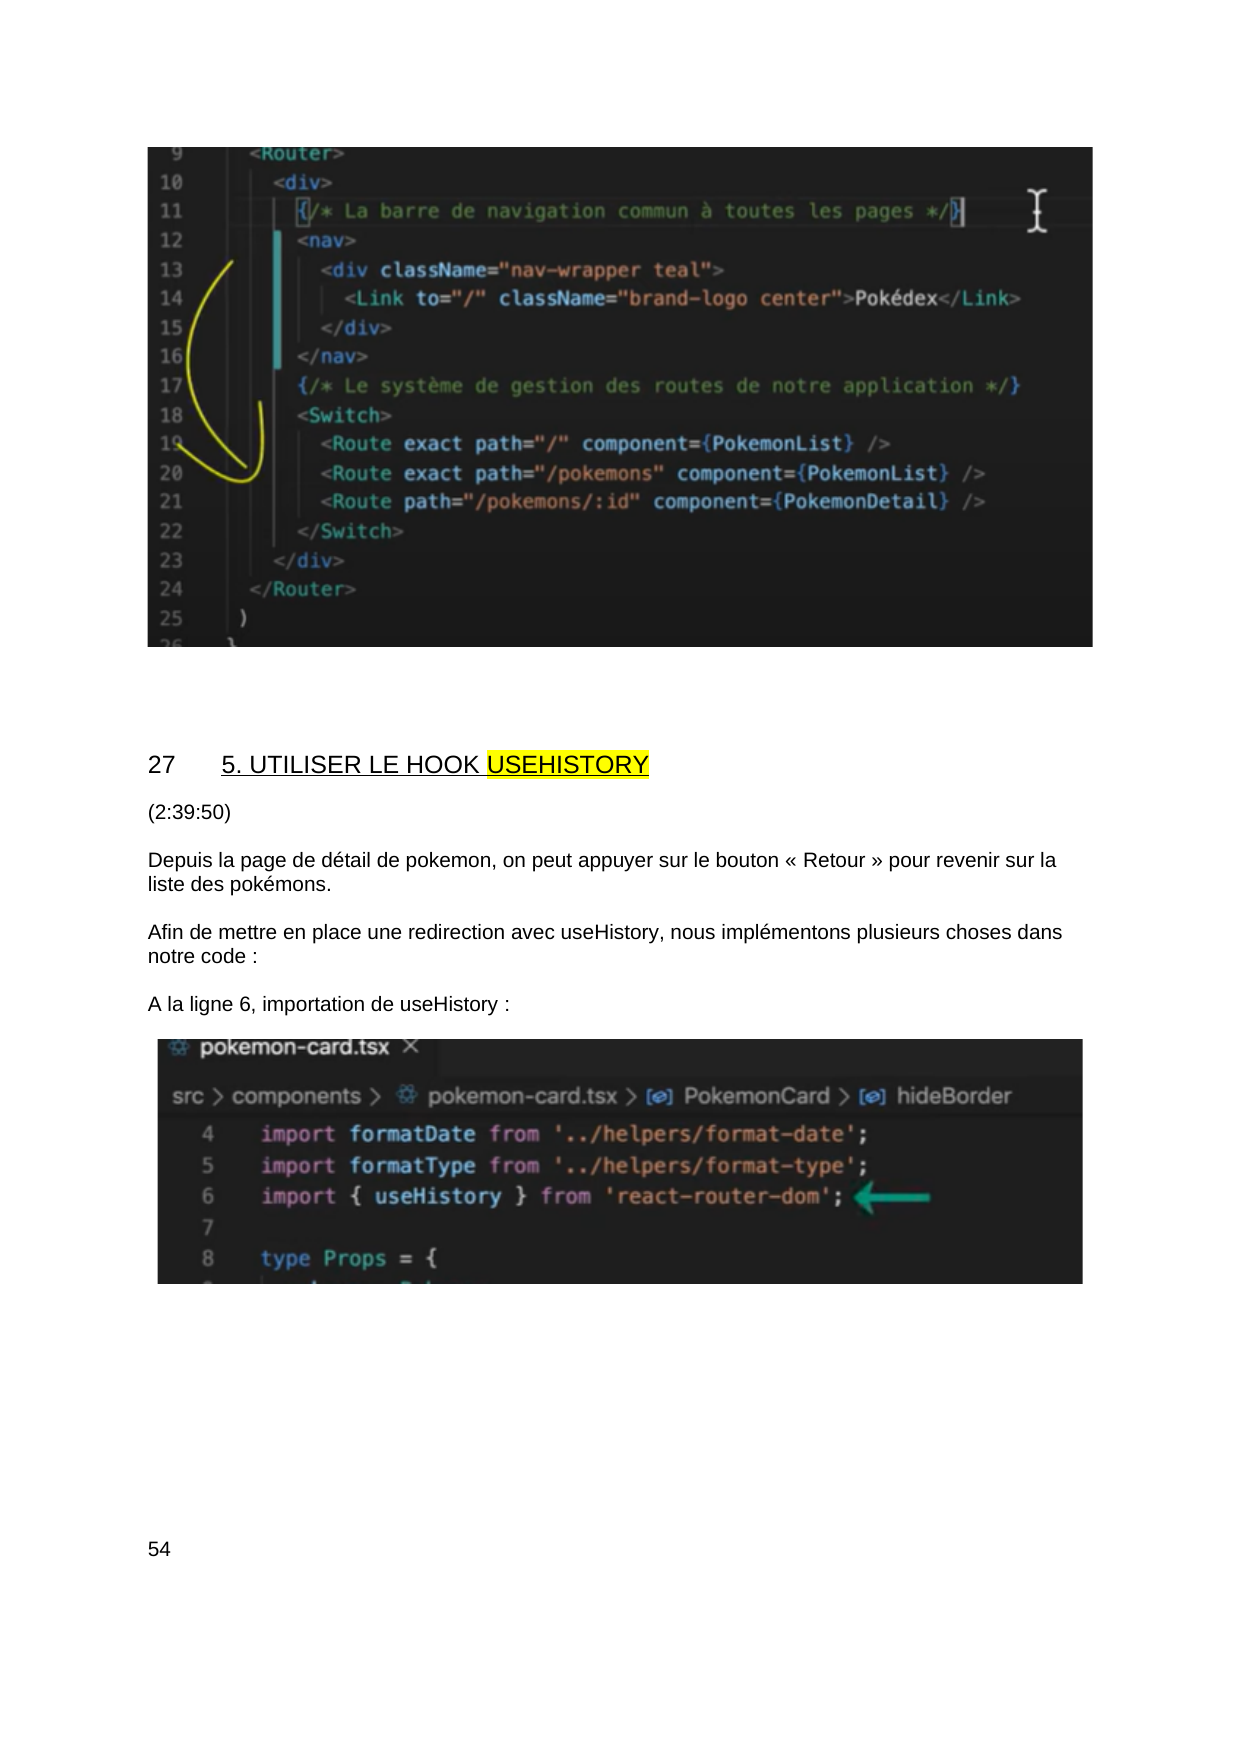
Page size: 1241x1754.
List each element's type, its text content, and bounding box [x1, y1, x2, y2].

text Depuis la page de détail de pokemon, on peut appuyer sur le bouton « Retour » pour revenir sur la liste des pokémons. [148, 848, 1093, 896]
subtitle 5. utiliser le Hook useHistory [148, 750, 1093, 779]
picture [157, 1039, 1083, 1284]
picture [147, 147, 1093, 647]
text Afin de mettre en place une redirection avec useHistory, nous implémentons plusieurs choses dans notre code : [148, 919, 1093, 967]
text A la ligne 6, importation de useHistory : [148, 991, 1093, 1015]
text (2:39:50) [148, 800, 1093, 824]
